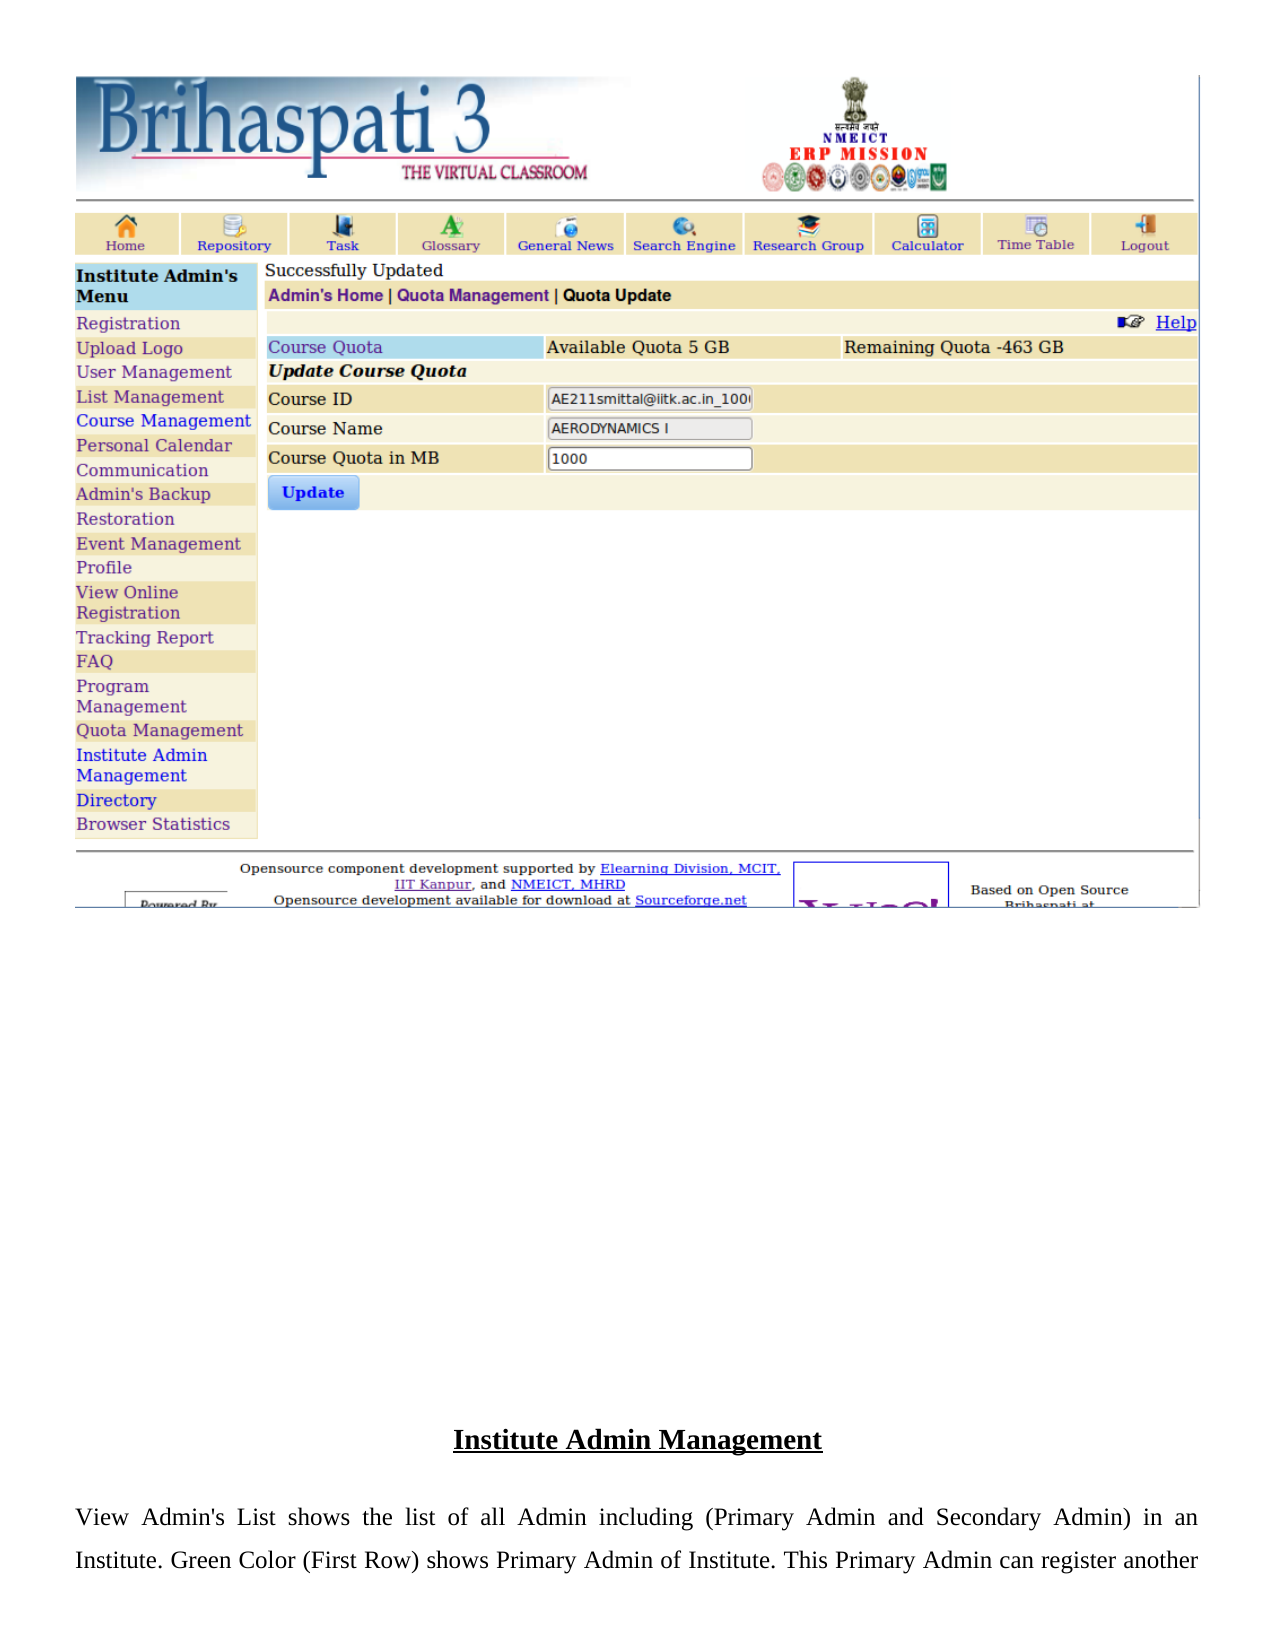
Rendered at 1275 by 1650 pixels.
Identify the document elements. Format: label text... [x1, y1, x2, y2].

text View Admin's List shows the list of all Admin including (Primary Admin and Secondary Admin) in an Institute. Green Color (First Row) shows Primary Admin of Institute. This Primary Admin can register another [75, 1502, 1200, 1574]
picture [75, 75, 1200, 908]
text Institute Admin Management [75, 1422, 1200, 1456]
